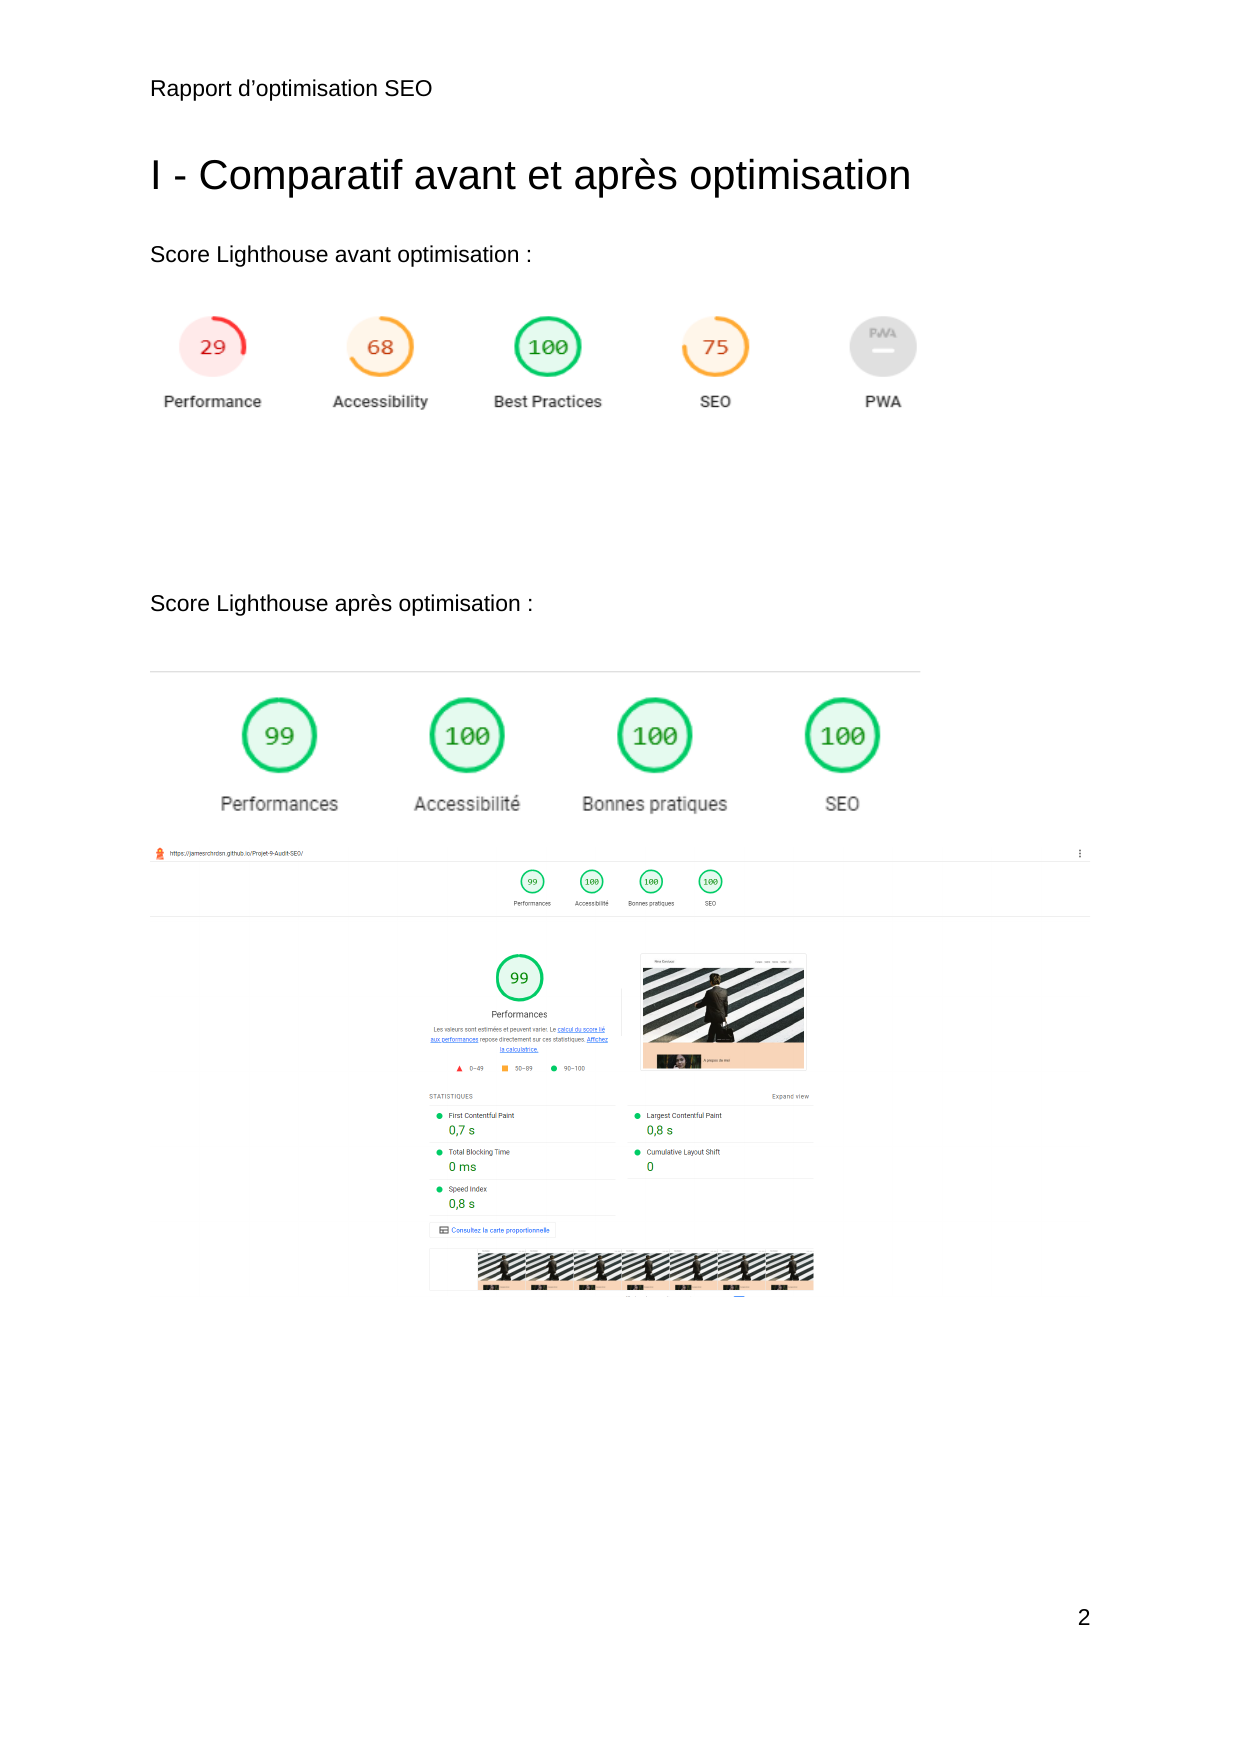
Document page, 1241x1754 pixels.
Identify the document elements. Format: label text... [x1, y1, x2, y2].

text Score Lighthouse après optimisation : [150, 589, 1090, 616]
text Score Lighthouse avant optimisation : [150, 241, 1090, 267]
subtitle I - Comparatif avant et après optimisation [150, 150, 1090, 198]
